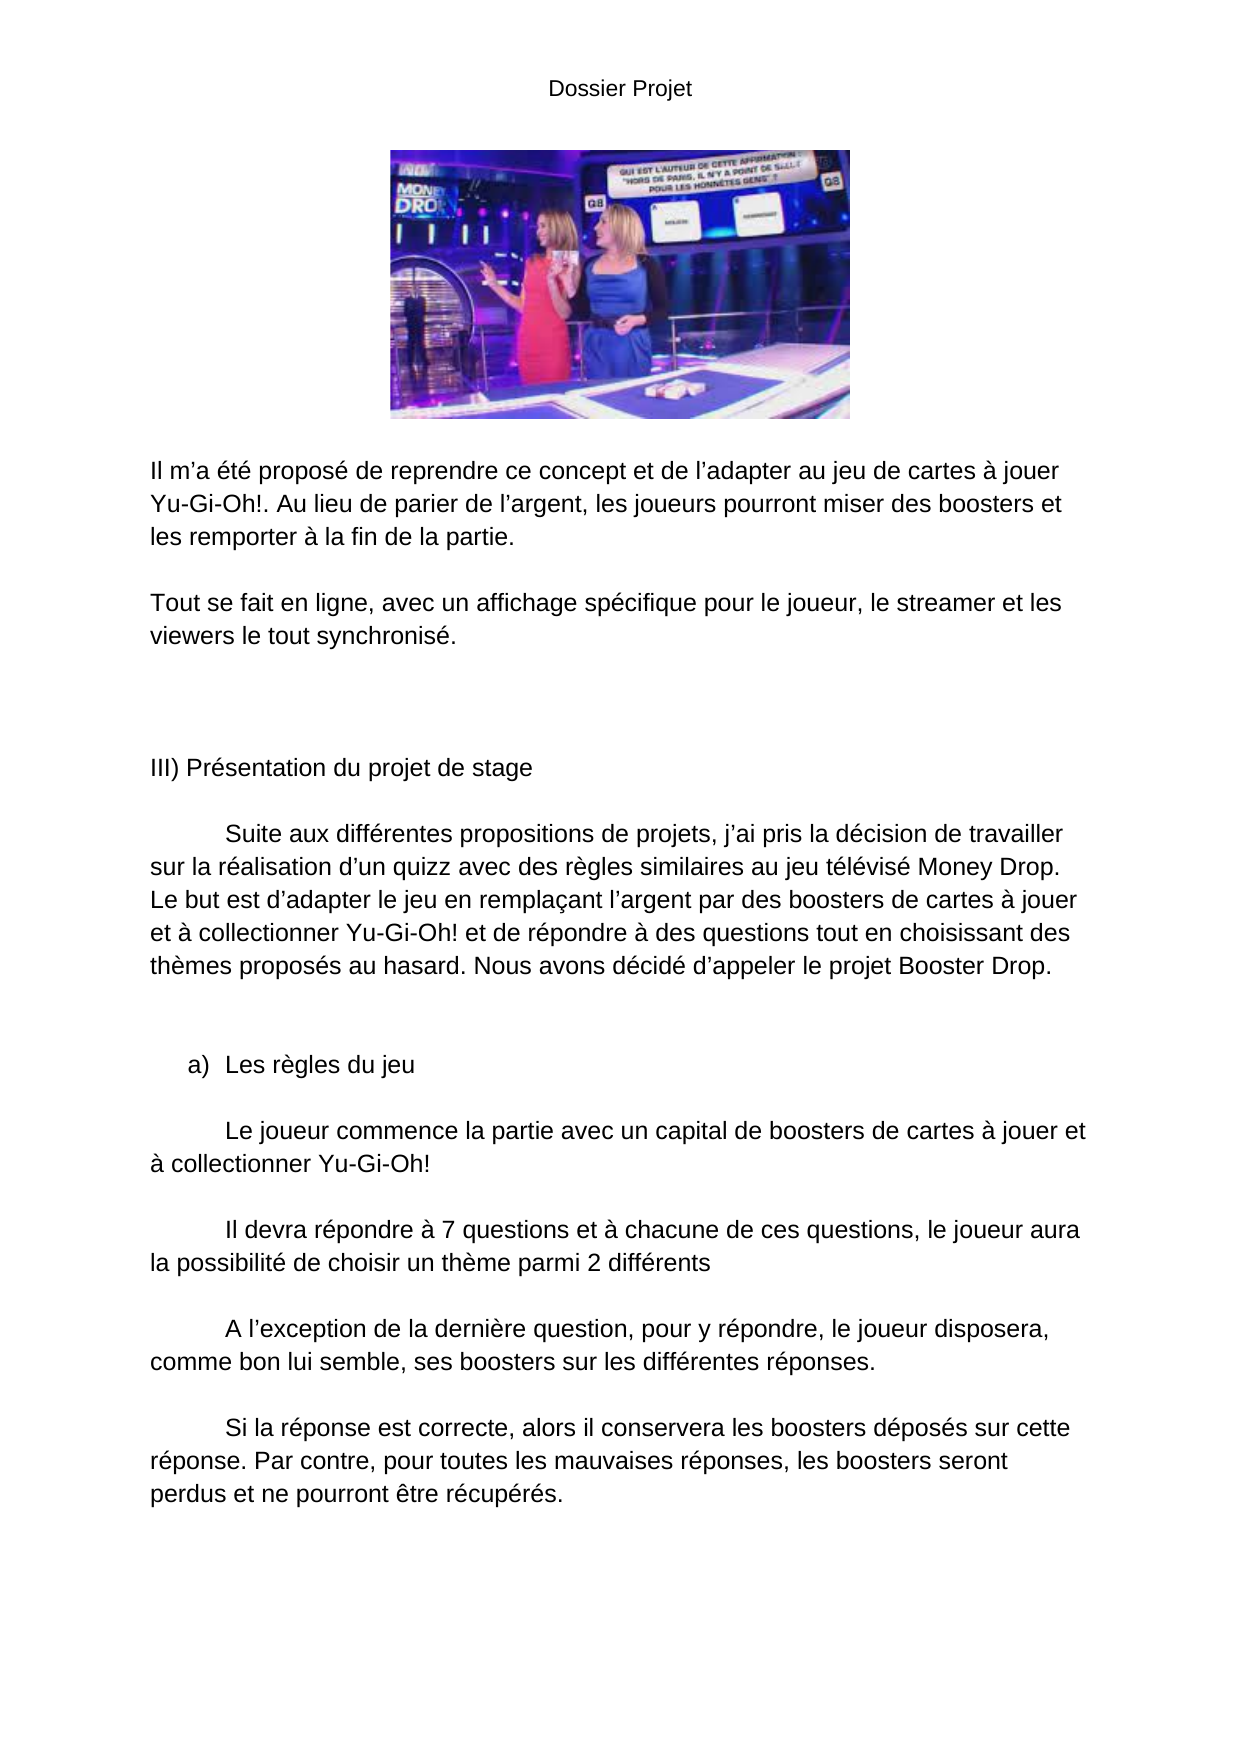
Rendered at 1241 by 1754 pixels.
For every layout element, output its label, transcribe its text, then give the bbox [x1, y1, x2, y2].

text Le joueur commence la partie avec un capital de boosters de cartes à jouer et à collectionner Yu-Gi-Oh! [150, 1116, 1090, 1178]
text III) Présentation du projet de stage [150, 753, 1090, 782]
picture [390, 150, 850, 419]
text Si la réponse est correcte, alors il conservera les boosters déposés sur cette réponse. Par contre, pour toutes les mauvaises réponses, les boosters seront perdus et ne pourront être récupérés. [150, 1413, 1090, 1508]
text Il devra répondre à 7 questions et à chacune de ces questions, le joueur aura la possibilité de choisir un thème parmi 2 différents [150, 1215, 1090, 1277]
text Suite aux différentes propositions de projets, j’ai pris la décision de travailler sur la réalisation d’un quizz avec des règles similaires au jeu télévisé Money Drop. Le but est d’adapter le jeu en remplaçant l’argent par des boosters de cartes à jouer et à collectionner Yu-Gi-Oh! et de répondre à des questions tout en choisissant des thèmes proposés au hasard. Nous avons décidé d’appeler le projet Booster Drop. [150, 819, 1090, 980]
text A l’exception de la dernière question, pour y répondre, le joueur disposera, comme bon lui semble, ses boosters sur les différentes réponses. [150, 1314, 1090, 1376]
list Les règles du jeu [187, 1050, 1090, 1079]
text Il m’a été proposé de reprendre ce concept et de l’adapter au jeu de cartes à jouer Yu-Gi-Oh!. Au lieu de parier de l’argent, les joueurs pourront miser des boosters et les remporter à la fin de la partie. [150, 456, 1090, 550]
text Tout se fait en ligne, avec un affichage spécifique pour le joueur, le streamer et les viewers le tout synchronisé. [150, 588, 1090, 649]
